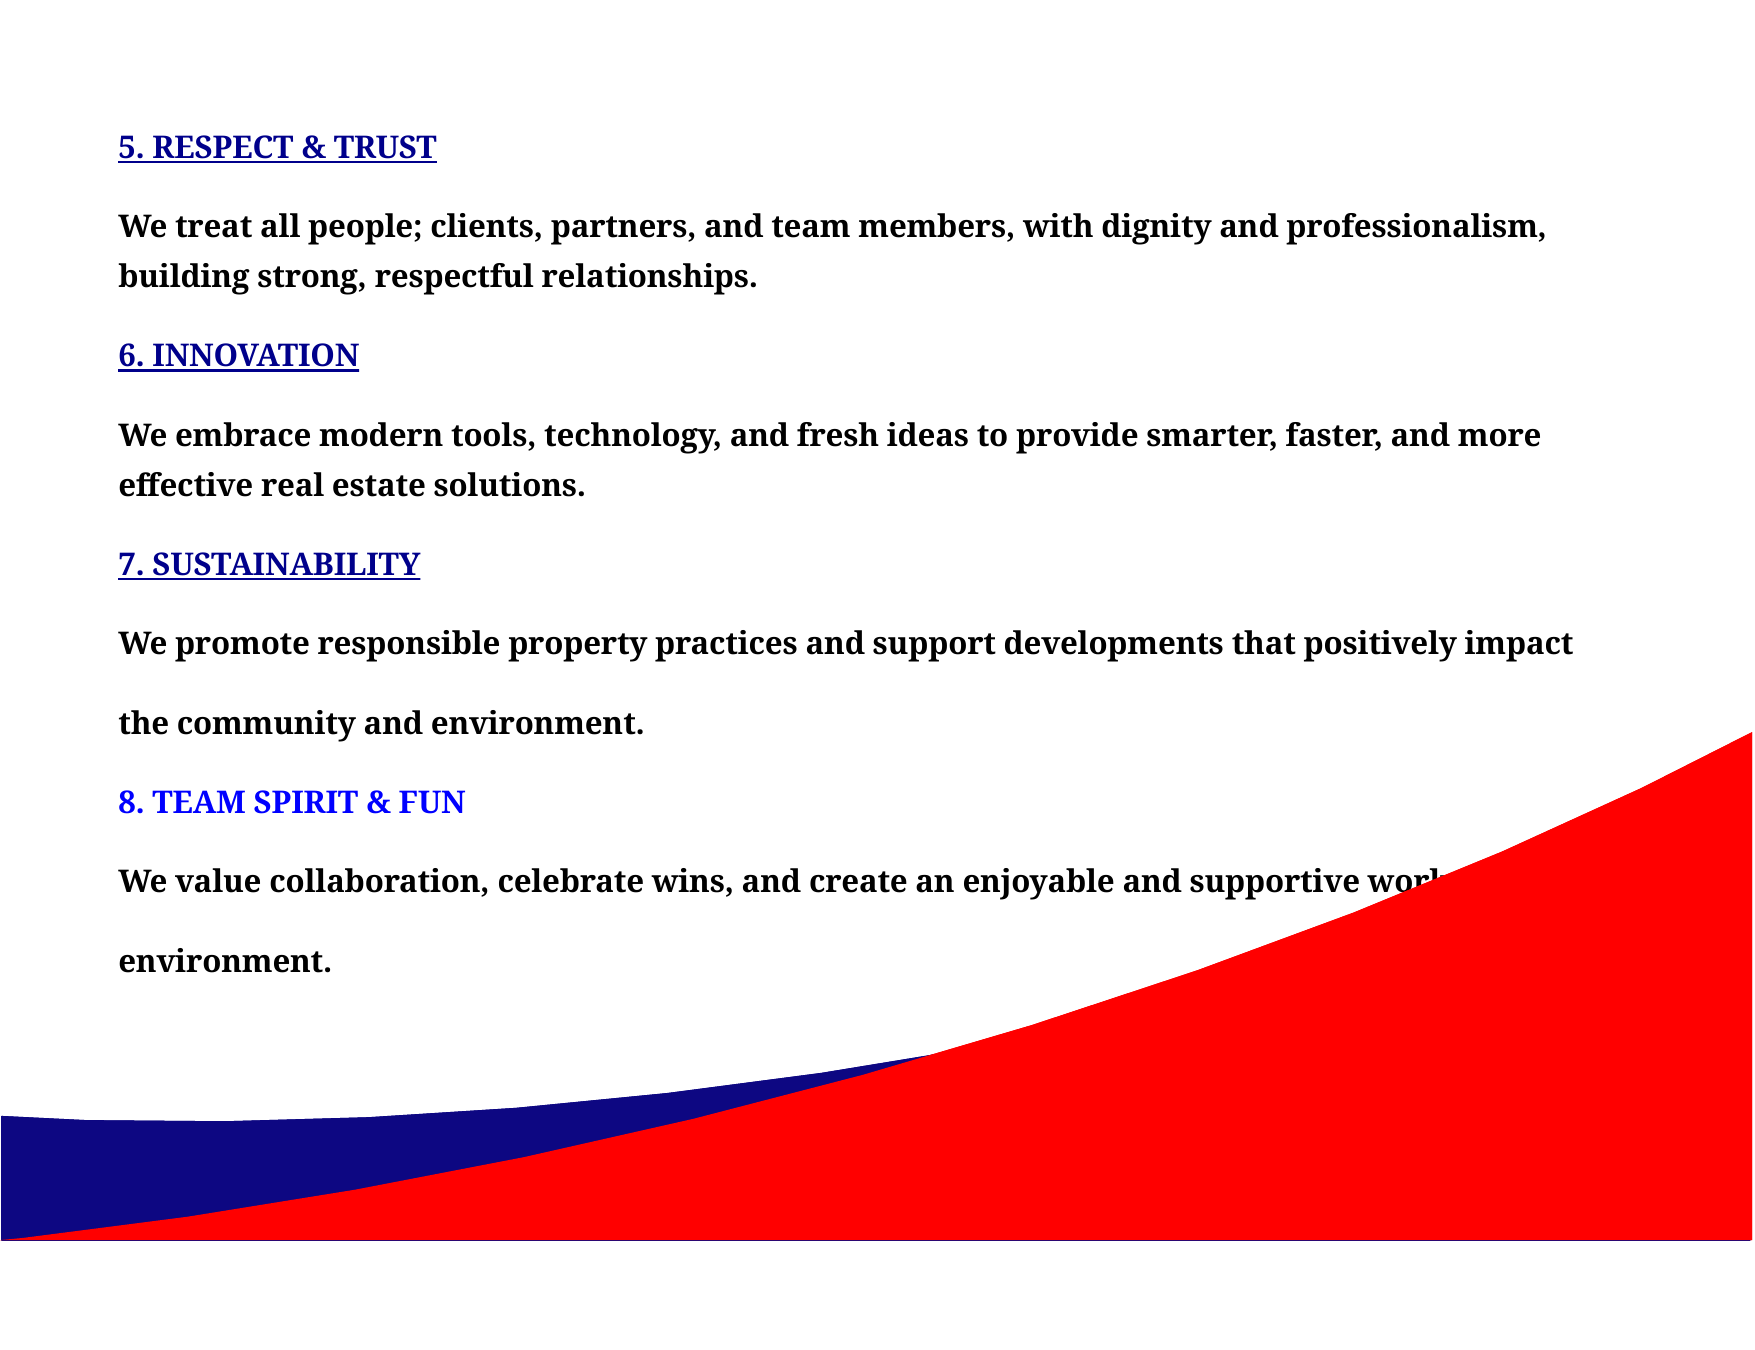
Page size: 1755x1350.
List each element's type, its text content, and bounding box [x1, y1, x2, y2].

text We treat all people; clients, partners, and team members, with dignity and professionalism, building strong, respectful relationships. [118, 197, 1637, 297]
subtitle 7. SUSTAINABILITY [118, 535, 1637, 585]
text environment. [118, 932, 1298, 982]
subtitle 6. INNOVATION [118, 327, 1637, 377]
subtitle 5. RESPECT & TRUST [118, 118, 1637, 168]
text We value collaboration, celebrate wins, and create an enjoyable and supportive work [118, 853, 1496, 903]
text We promote responsible property practices and support developments that positively impact [118, 615, 1637, 665]
text We embrace modern tools, technology, and fresh ideas to provide smarter, faster, and more effective real estate solutions. [118, 406, 1637, 506]
text the community and environment. [118, 694, 1637, 744]
subtitle 8. TEAM SPIRIT & FUN [118, 773, 1637, 823]
